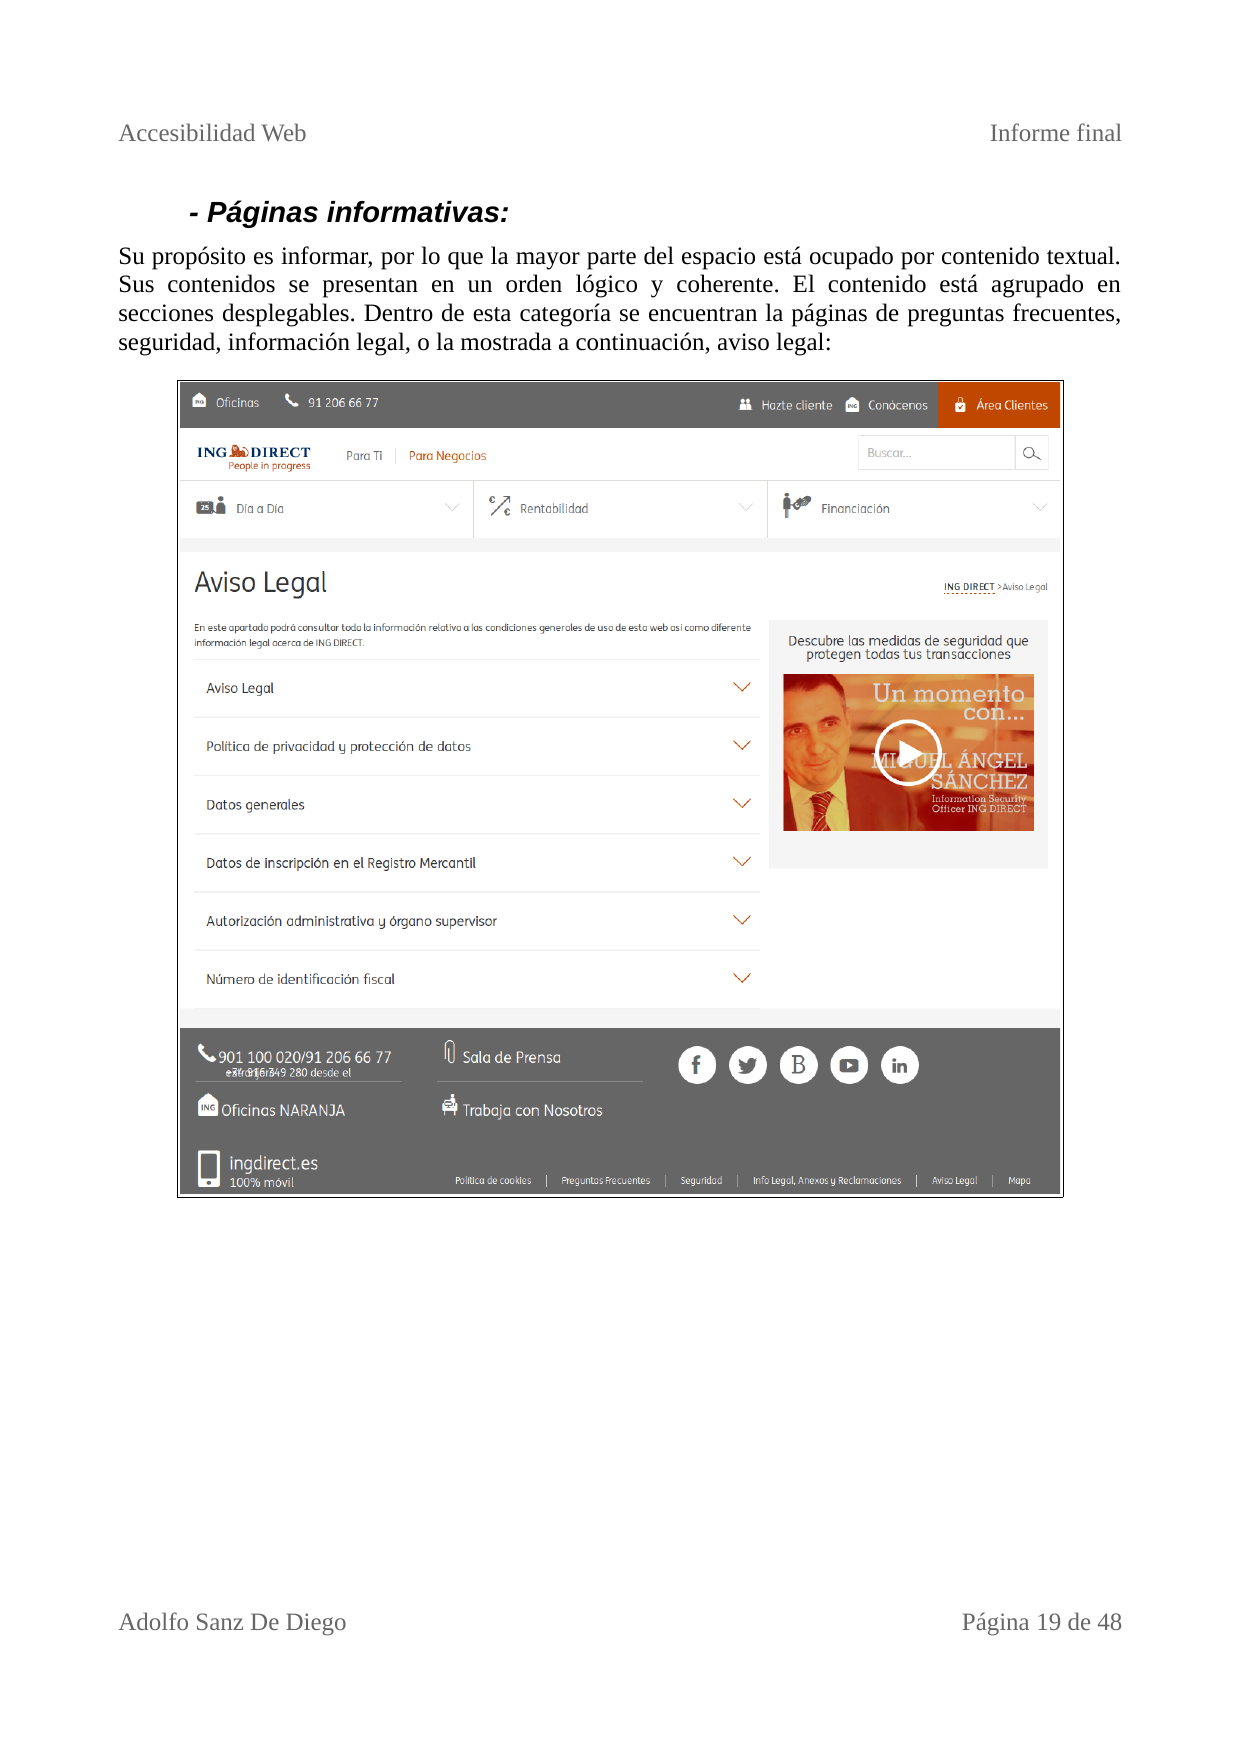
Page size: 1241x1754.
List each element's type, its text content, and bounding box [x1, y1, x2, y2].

subtitle Páginas informativas: [189, 196, 1122, 229]
picture [180, 382, 1060, 1194]
text Su propósito es informar, por lo que la mayor parte del espacio está ocupado por contenido textual. Sus contenidos se presentan en un orden lógico y coherente. El contenido está agrupado en secciones desplegables. Dentro de esta categoría se encuentran la páginas de preguntas frecuentes, seguridad, información legal, o la mostrada a continuación, aviso legal: [118, 241, 1122, 356]
